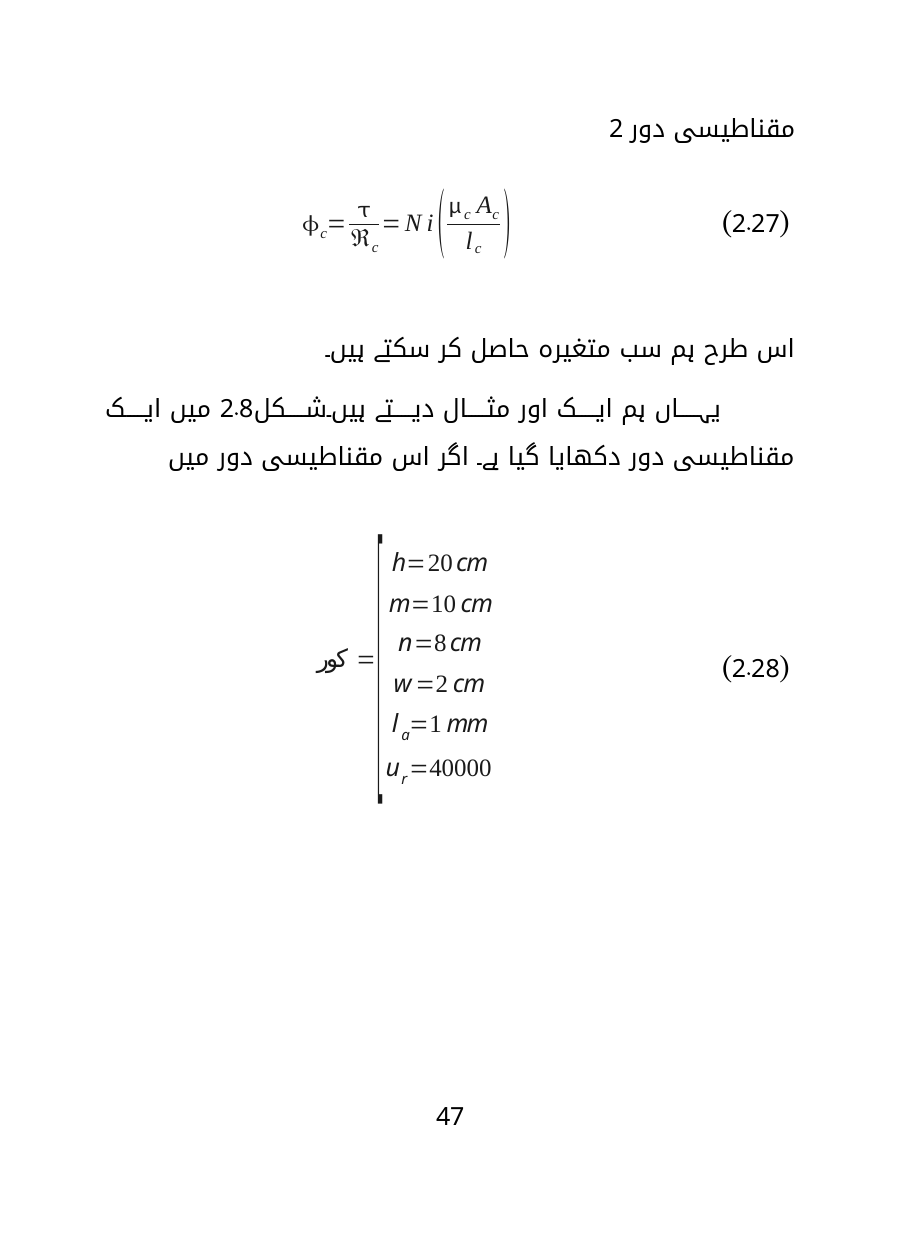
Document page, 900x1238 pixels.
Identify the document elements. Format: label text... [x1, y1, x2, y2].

text اس طرح ہم سب متغیرہ حاصل کر سکتے ہیں۔ [105, 326, 795, 373]
table_header (2.27) [699, 183, 795, 279]
table_header [105, 527, 691, 823]
table_header [105, 183, 699, 279]
text یہاں ہم ایک اور مثال دیتے ہیں۔شکل2.8 میں ایک مقناطیسی دور دکھایا گیا ہے۔ اگر اس مقناطیسی دور میں [105, 386, 795, 481]
table_header (2.28) [691, 527, 795, 823]
